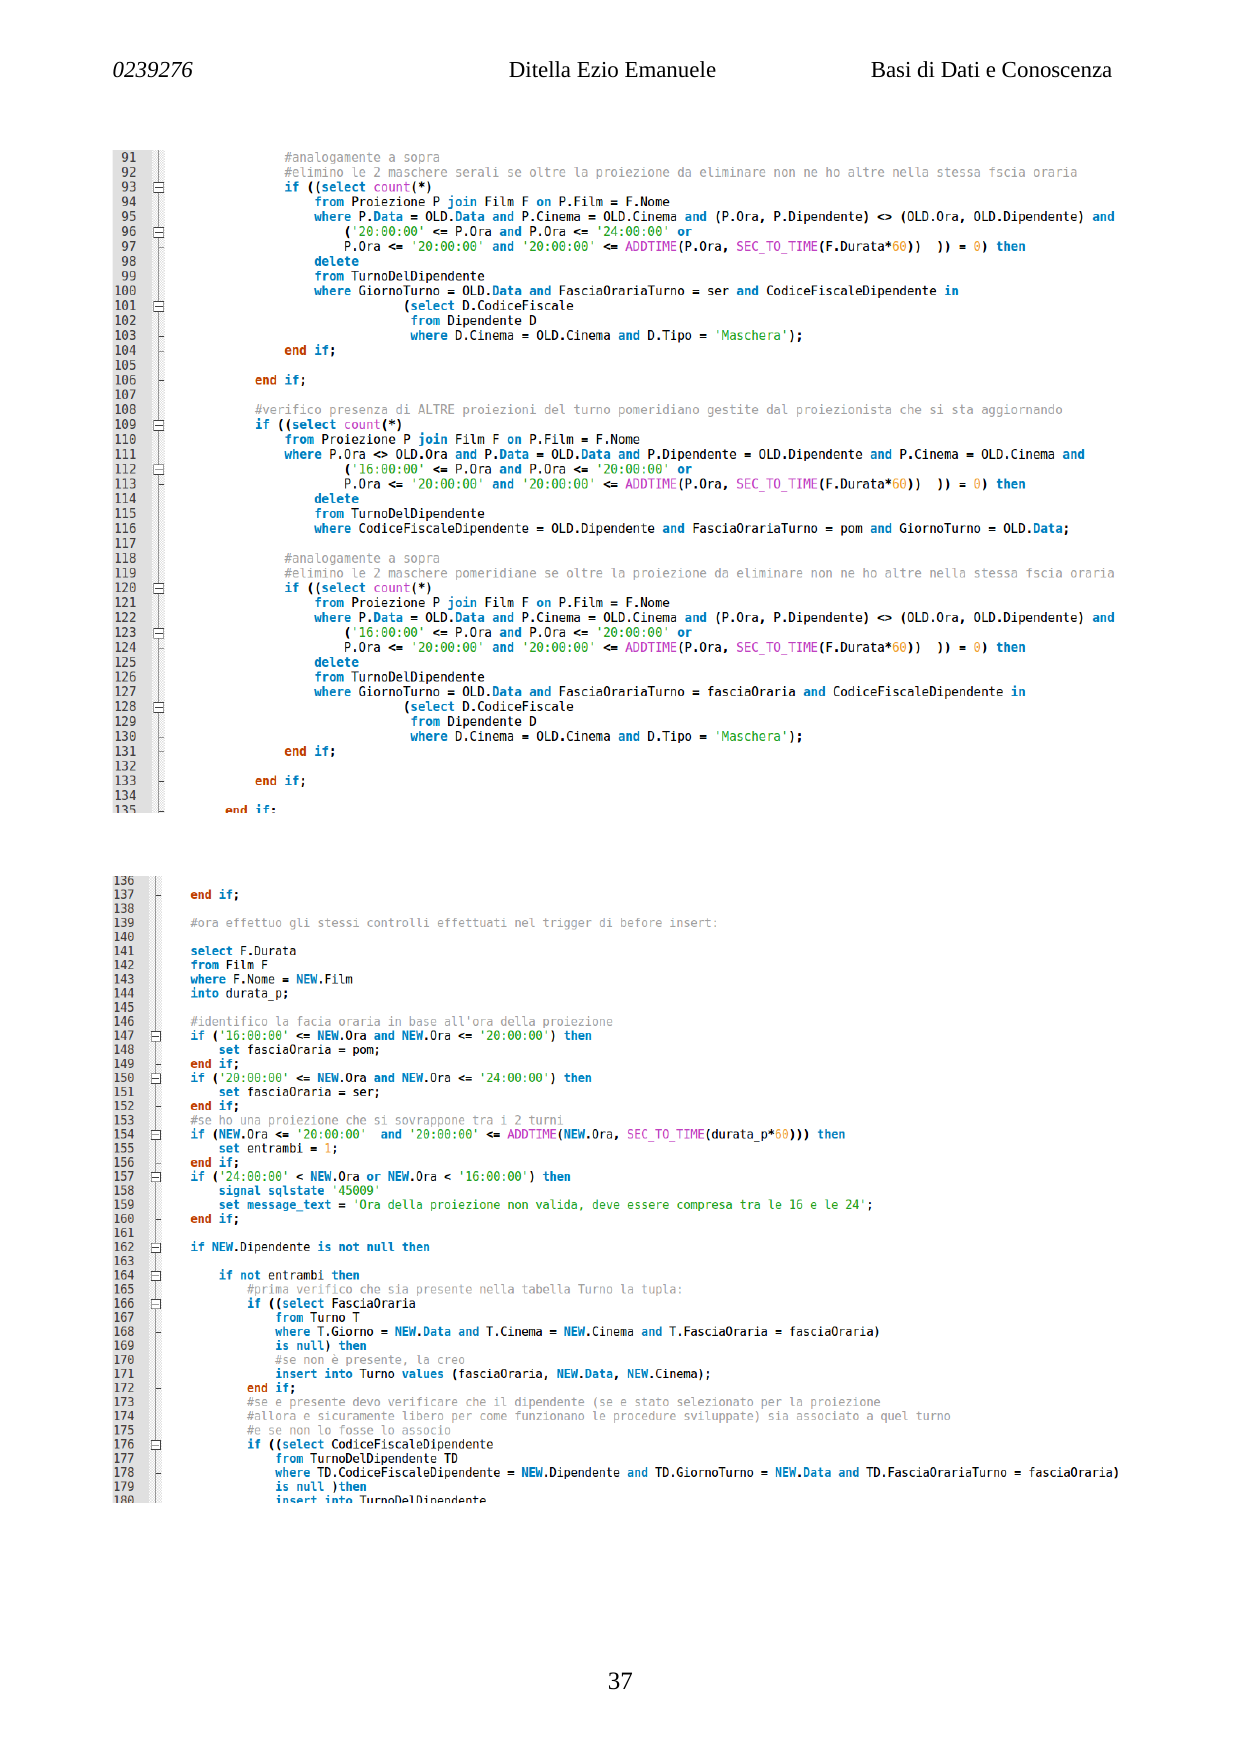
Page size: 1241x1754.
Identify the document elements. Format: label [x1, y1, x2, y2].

picture [112, 150, 1128, 813]
picture [112, 876, 1128, 1503]
